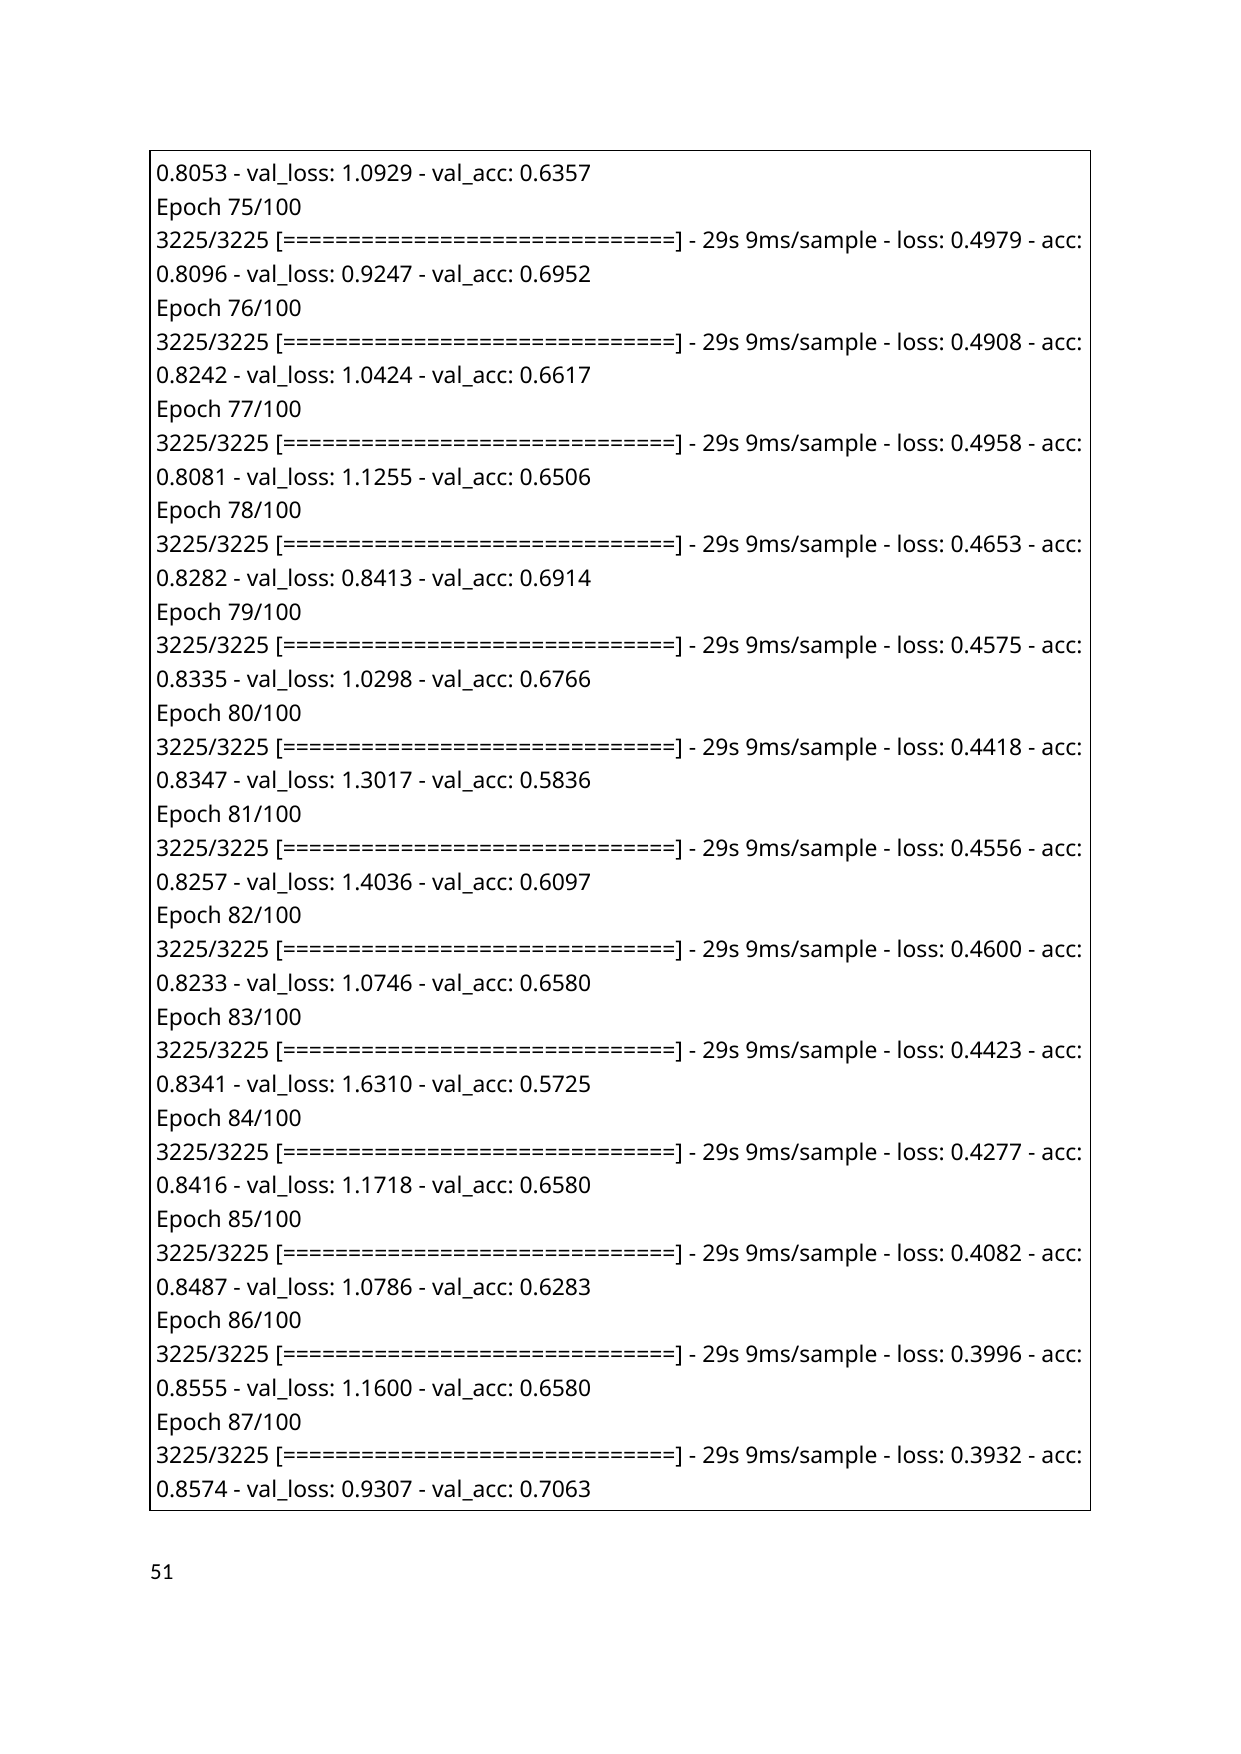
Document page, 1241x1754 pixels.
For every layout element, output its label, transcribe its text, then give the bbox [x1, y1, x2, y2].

table_header 0.8053 - val_loss: 1.0929 - val_acc: 0.6357 Epoch 75/100 3225/3225 [==============================] - 29s 9ms/sample - loss: 0.4979 - acc: 0.8096 - val_loss: 0.9247 - val_acc: 0.6952 Epoch 76/100 3225/3225 [==============================] - 29s 9ms/sample - loss: 0.4908 - acc: 0.8242 - val_loss: 1.0424 - val_acc: 0.6617 Epoch 77/100 3225/3225 [==============================] - 29s 9ms/sample - loss: 0.4958 - acc: 0.8081 - val_loss: 1.1255 - val_acc: 0.6506 Epoch 78/100 3225/3225 [==============================] - 29s 9ms/sample - loss: 0.4653 - acc: 0.8282 - val_loss: 0.8413 - val_acc: 0.6914 Epoch 79/100 3225/3225 [==============================] - 29s 9ms/sample - loss: 0.4575 - acc: 0.8335 - val_loss: 1.0298 - val_acc: 0.6766 Epoch 80/100 3225/3225 [==============================] - 29s 9ms/sample - loss: 0.4418 - acc: 0.8347 - val_loss: 1.3017 - val_acc: 0.5836 Epoch 81/100 3225/3225 [==============================] - 29s 9ms/sample - loss: 0.4556 - acc: 0.8257 - val_loss: 1.4036 - val_acc: 0.6097 Epoch 82/100 3225/3225 [==============================] - 29s 9ms/sample - loss: 0.4600 - acc: 0.8233 - val_loss: 1.0746 - val_acc: 0.6580 Epoch 83/100 3225/3225 [==============================] - 29s 9ms/sample - loss: 0.4423 - acc: 0.8341 - val_loss: 1.6310 - val_acc: 0.5725 Epoch 84/100 3225/3225 [==============================] - 29s 9ms/sample - loss: 0.4277 - acc: 0.8416 - val_loss: 1.1718 - val_acc: 0.6580 Epoch 85/100 3225/3225 [==============================] - 29s 9ms/sample - loss: 0.4082 - acc: 0.8487 - val_loss: 1.0786 - val_acc: 0.6283 Epoch 86/100 3225/3225 [==============================] - 29s 9ms/sample - loss: 0.3996 - acc: 0.8555 - val_loss: 1.1600 - val_acc: 0.6580 Epoch 87/100 3225/3225 [==============================] - 29s 9ms/sample - loss: 0.3932 - acc: 0.8574 - val_loss: 0.9307 - val_acc: 0.7063 [151, 151, 1090, 1510]
